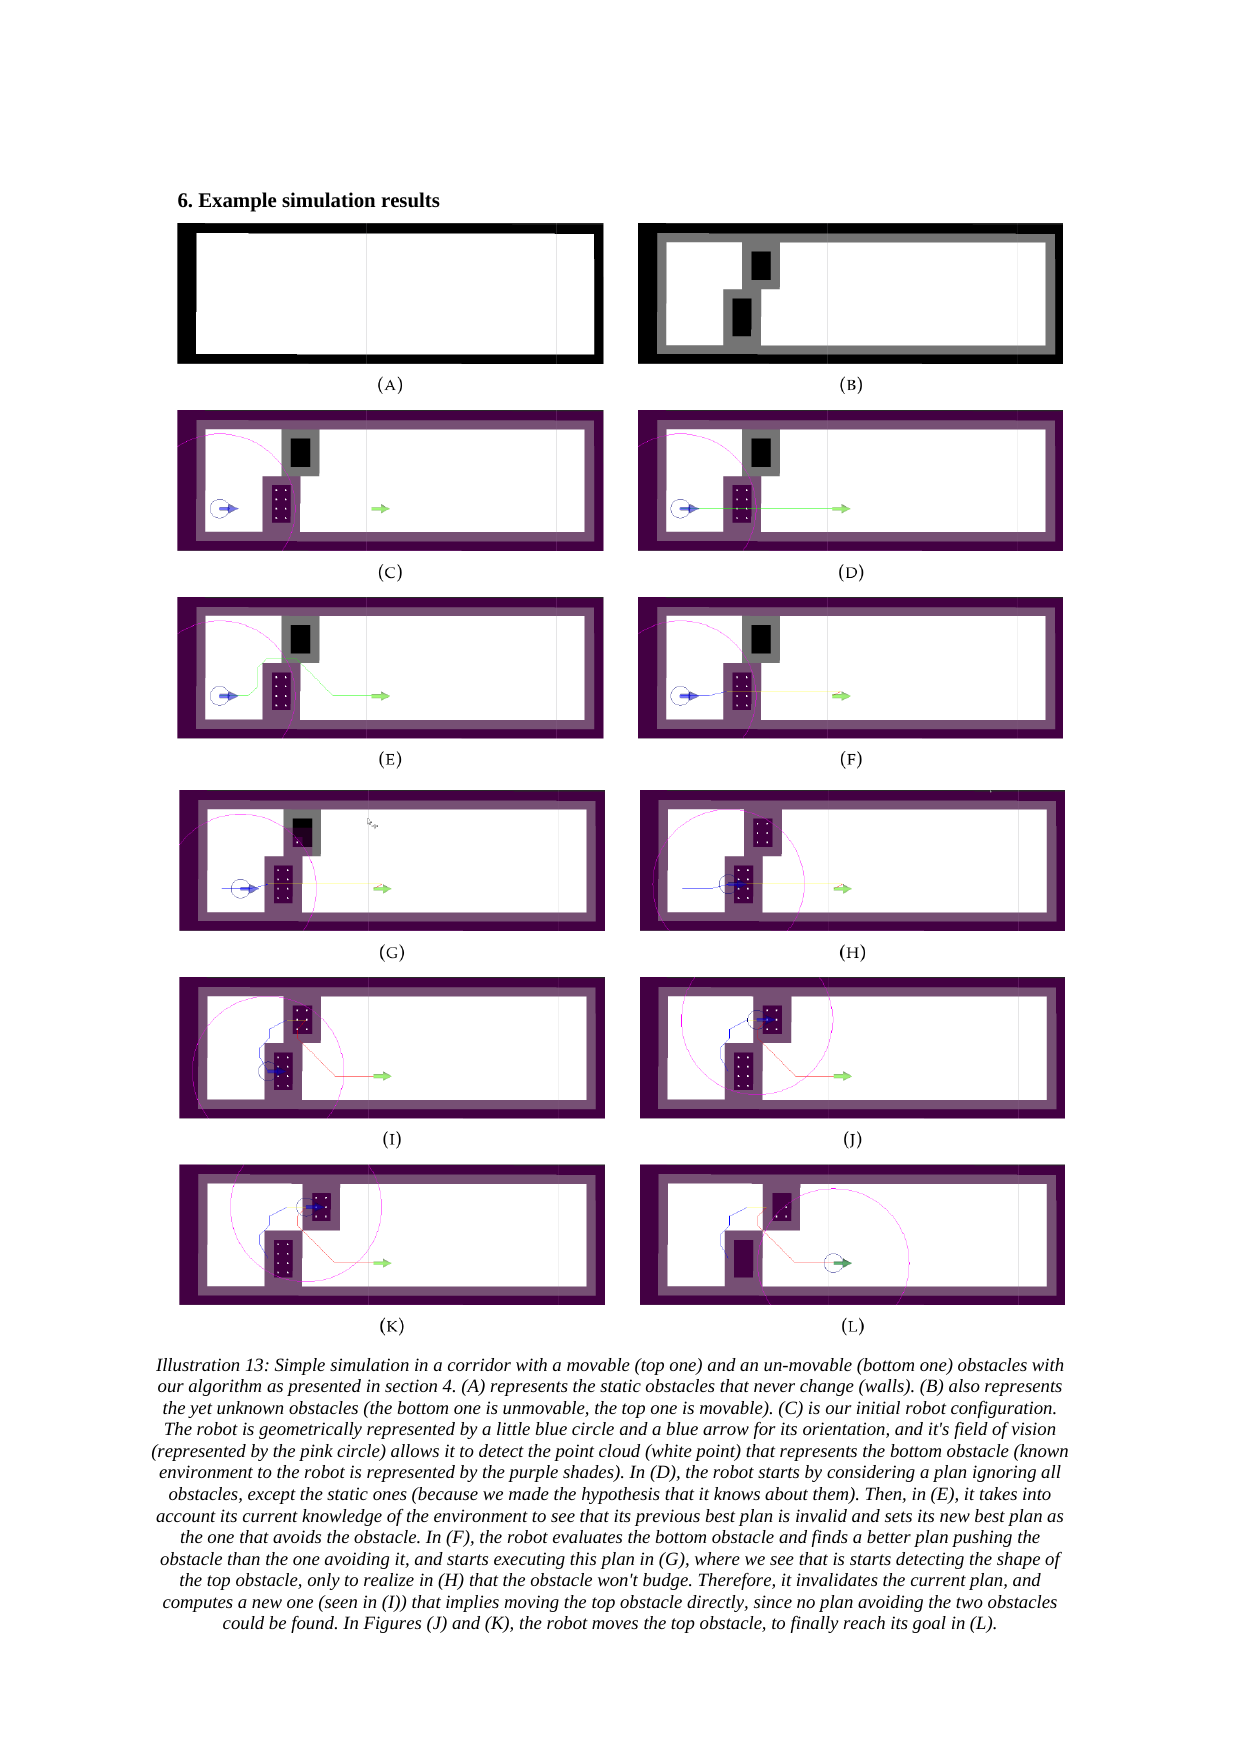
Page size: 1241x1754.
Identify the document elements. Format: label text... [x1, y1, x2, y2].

picture [177, 223, 1063, 778]
picture [179, 790, 1065, 1349]
text Illustration 13: Simple simulation in a corridor with a movable (top one) and an un-movable (bottom one) obstacles with our algorithm as presented in section 4. (A) represents the static obstacles that never change (walls). (B) also represents the yet unknown obstacles (the bottom one is unmovable, the top one is movable). (C) is our initial robot configuration. The robot is geometrically represented by a little blue circle and a blue arrow for its orientation, and it's field of vision (represented by the pink circle) allows it to detect the point cloud (white point) that represents the bottom obstacle (known environment to the robot is represented by the purple shades). In (D), the robot starts by considering a plan ignoring all obstacles, except the static ones (because we made the hypothesis that it knows about them). Then, in (E), it takes into account its current knowledge of the environment to see that its previous best plan is invalid and sets its new best plan as the one that avoids the obstacle. In (F), the robot evaluates the bottom obstacle and finds a better plan pushing the obstacle than the one avoiding it, and starts executing this plan in (G), where we see that is starts detecting the shape of the top obstacle, only to realize in (H) that the obstacle won't budge. Therefore, it invalidates the current plan, and computes a new one (seen in (I)) that implies moving the top obstacle directly, since no plan avoiding the two obstacles could be found. In Figures (J) and (K), the robot moves the top obstacle, to finally reach its goal in (L). [151, 790, 1070, 1634]
subtitle 6. Example simulation results [177, 188, 1063, 213]
